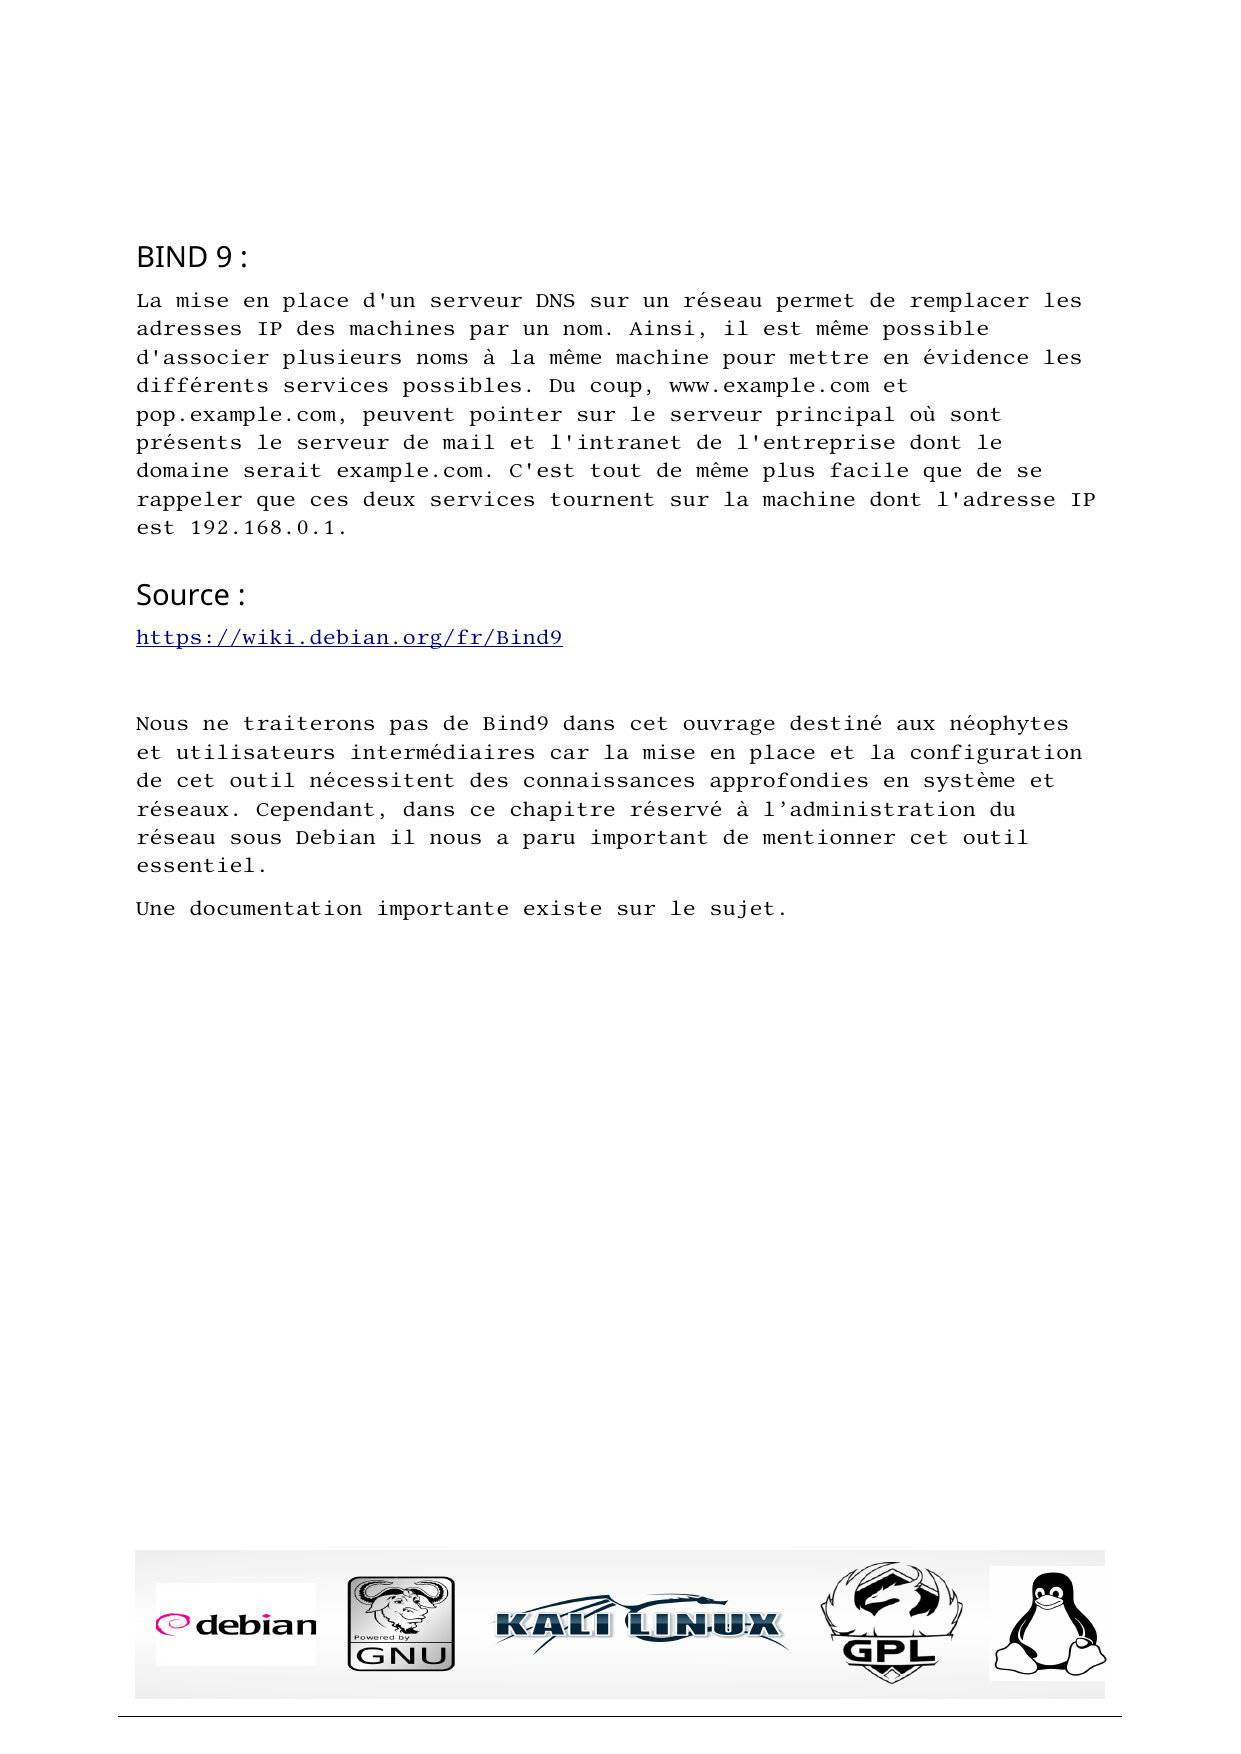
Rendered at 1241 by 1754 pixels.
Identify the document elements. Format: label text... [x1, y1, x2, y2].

text Une documentation importante existe sur le sujet. [136, 897, 1104, 921]
subtitle BIND 9 : [136, 236, 1104, 276]
picture [820, 1562, 963, 1684]
text https://wiki.debian.org/fr/Bind9 [136, 626, 1104, 650]
picture [476, 1579, 799, 1670]
picture [989, 1566, 1112, 1681]
text La mise en place d'un serveur DNS sur un réseau permet de remplacer les adresses IP des machines par un nom. Ainsi, il est même possible d'associer plusieurs noms à la même machine pour mettre en évidence les différents services possibles. Du coup, www.example.com et pop.example.com, peuvent pointer sur le serveur principal où sont présents le serveur de mail et l'intranet de l'entreprise dont le domaine serait example.com. C'est tout de même plus facile que de se rappeler que ces deux services tournent sur la machine dont l'adresse IP est 192.168.0.1. [136, 289, 1104, 540]
subtitle Source : [136, 574, 1104, 613]
picture [341, 1573, 460, 1674]
text Nous ne traiterons pas de Bind9 dans cet ouvrage destiné aux néophytes et utilisateurs intermédiaires car la mise en place et la configuration de cet outil nécessitent des connaissances approfondies en système et réseaux. Cependant, dans ce chapitre réservé à l’administration du réseau sous Debian il nous a paru important de mentionner cet outil essentiel. [136, 712, 1104, 878]
picture [156, 1583, 317, 1666]
